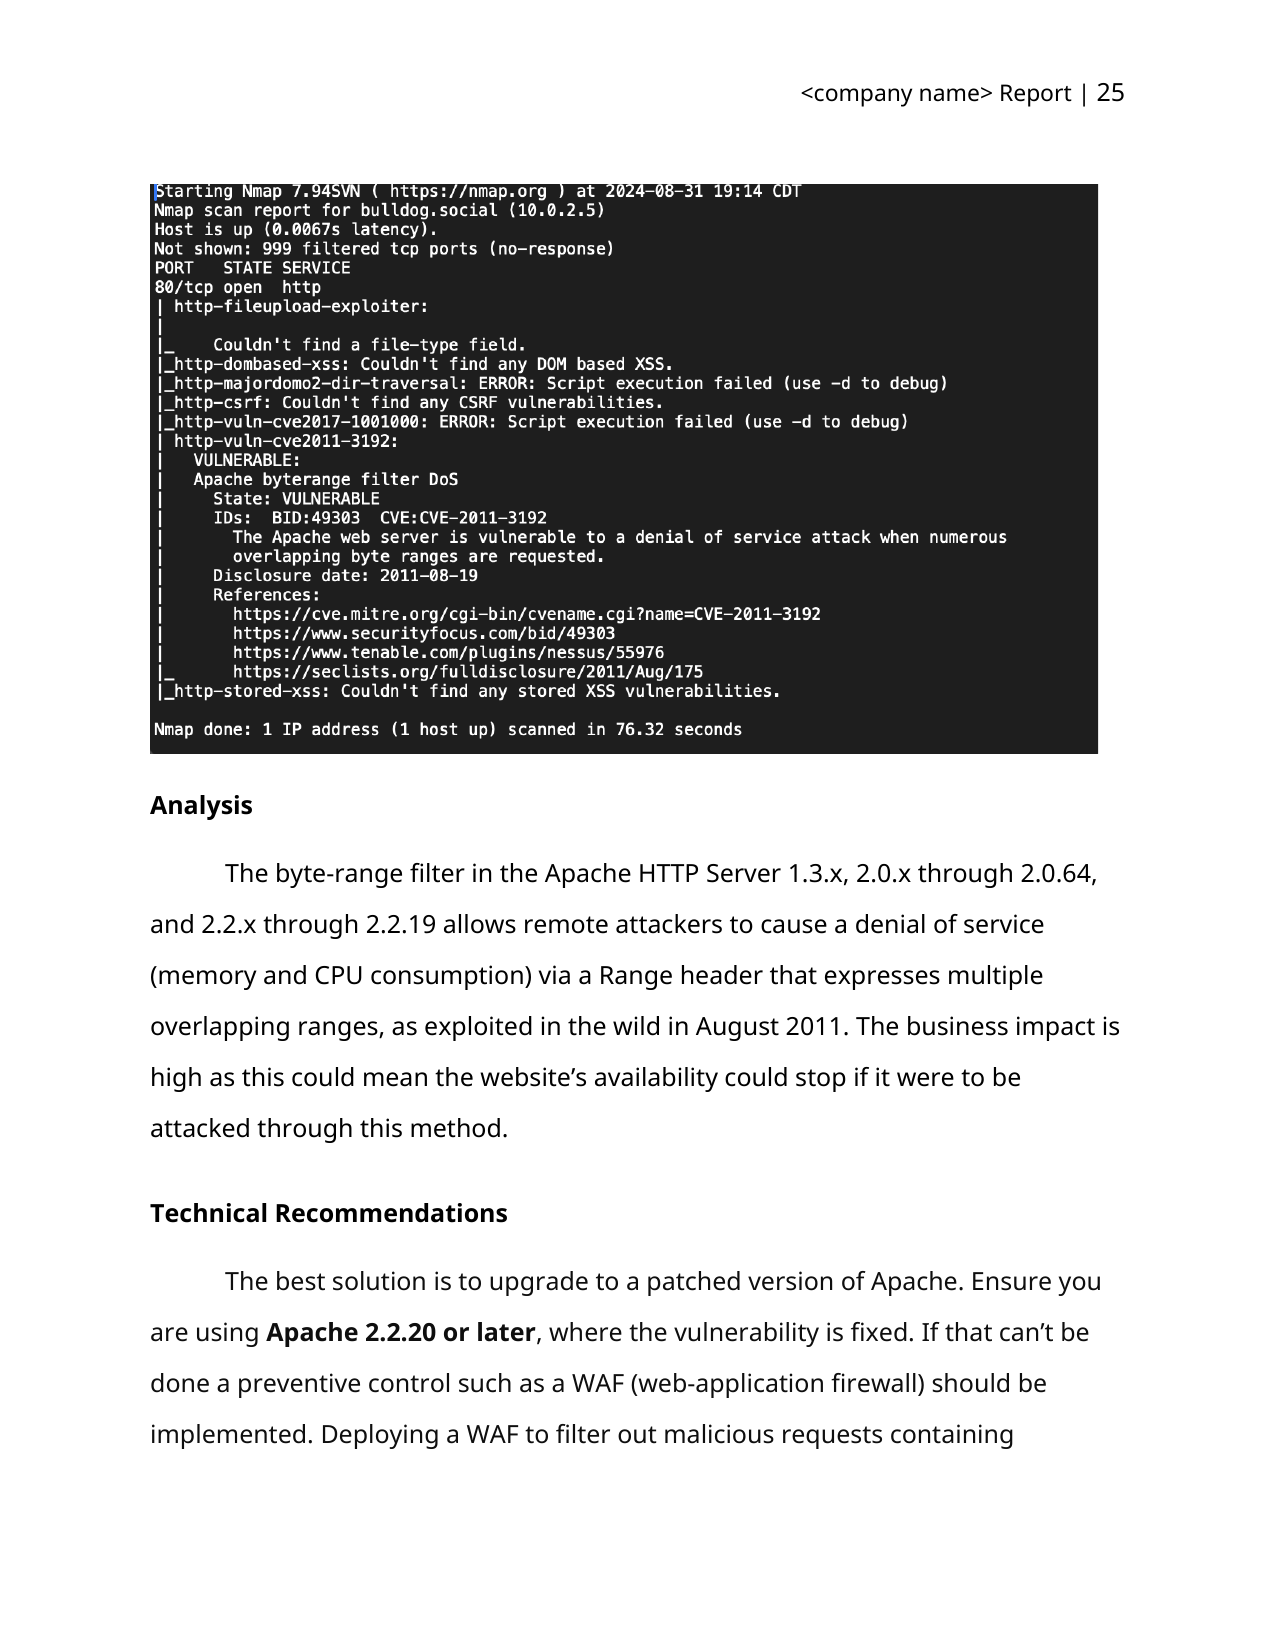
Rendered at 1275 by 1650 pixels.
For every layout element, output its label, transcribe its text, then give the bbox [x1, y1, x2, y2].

text The best solution is to upgrade to a patched version of Apache. Ensure you are using Apache 2.2.20 or later, where the vulnerability is fixed. If that can’t be done a preventive control such as a WAF (web-application firewall) should be implemented. Deploying a WAF to filter out malicious requests containing [150, 1264, 1125, 1451]
text Analysis [150, 787, 1125, 822]
text The byte-range filter in the Apache HTTP Server 1.3.x, 2.0.x through 2.0.64, and 2.2.x through 2.2.19 allows remote attackers to cause a denial of service (memory and CPU consumption) via a Range header that expresses multiple overlapping ranges, as exploited in the wild in August 2011. The business impact is high as this could mean the website’s availability could stop if it were to be attacked through this method. [150, 856, 1125, 1145]
picture [150, 184, 1099, 754]
text Technical Recommendations [150, 1196, 1125, 1230]
